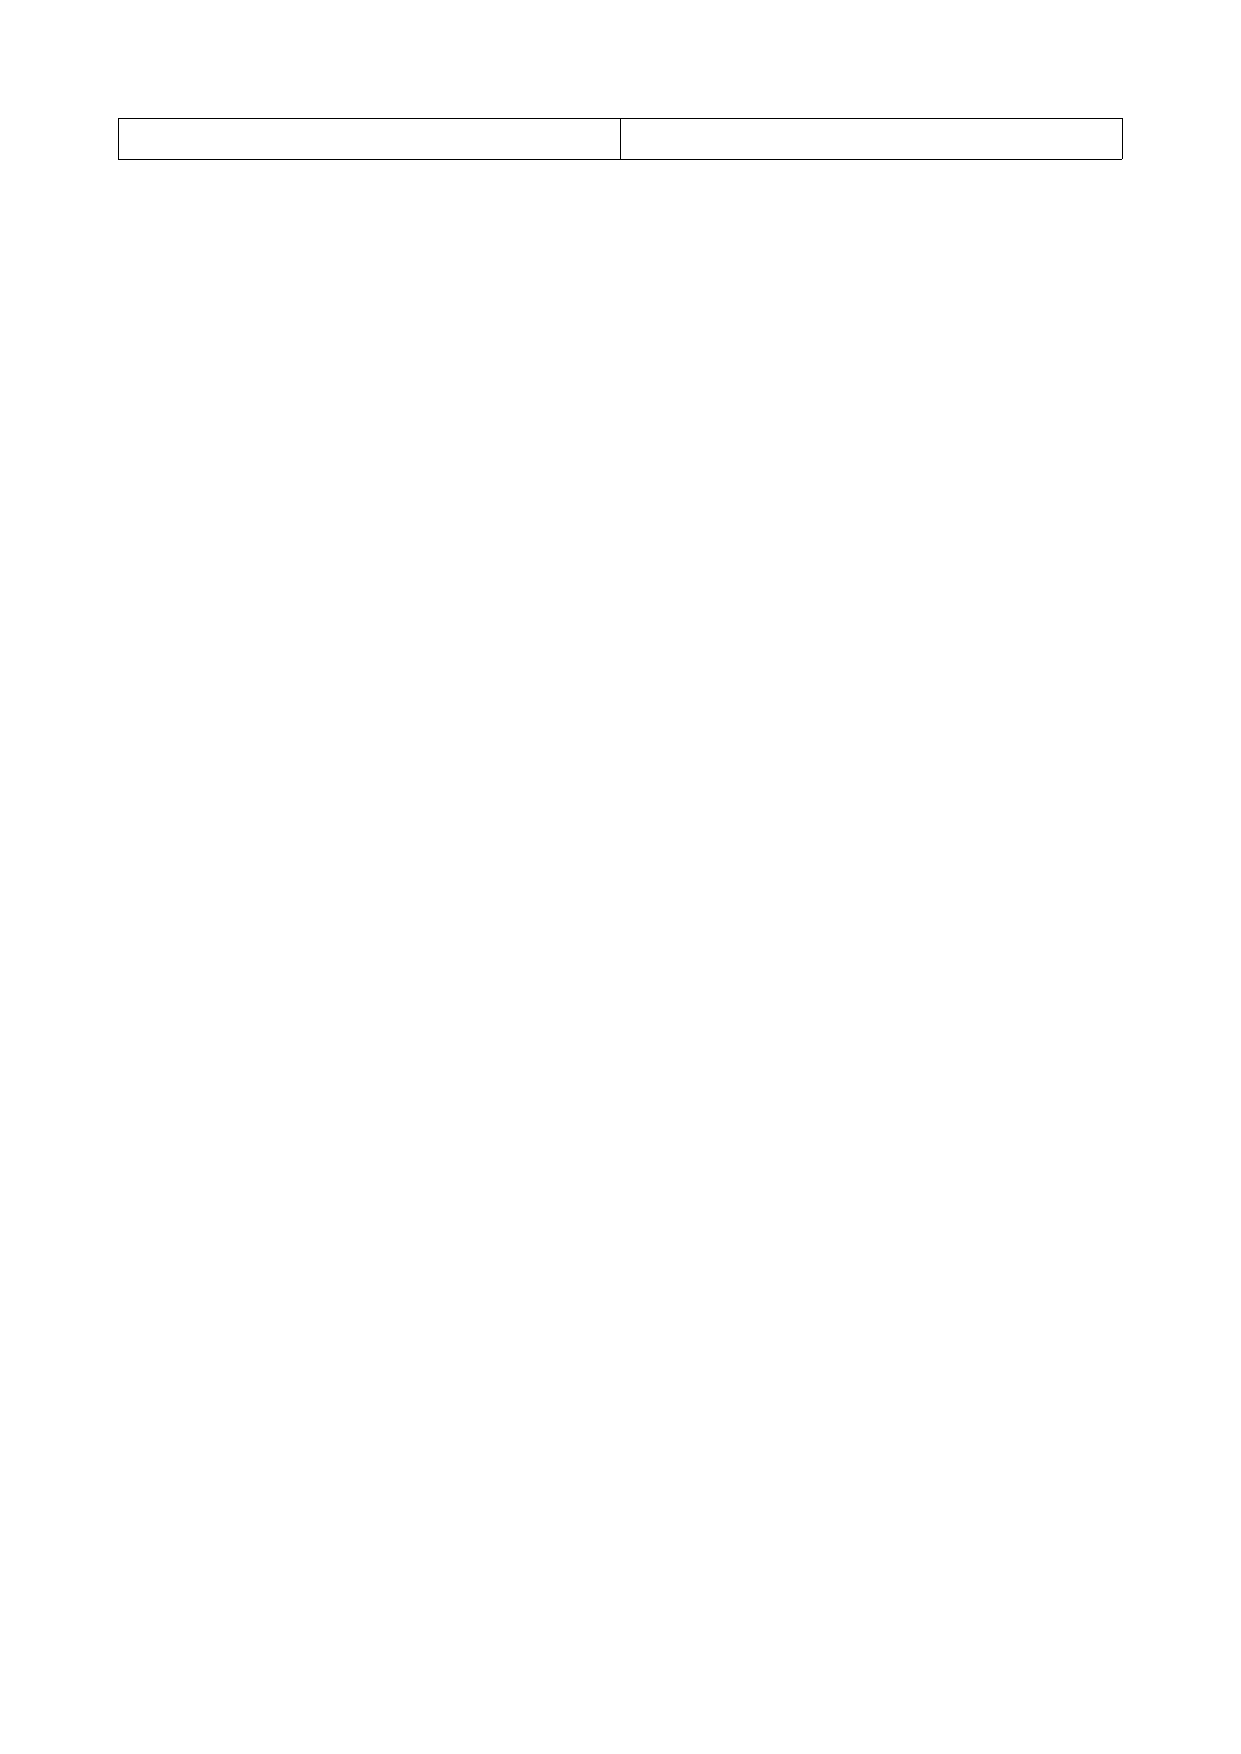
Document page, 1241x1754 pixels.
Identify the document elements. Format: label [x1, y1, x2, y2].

table_header [621, 119, 1122, 158]
table_header [119, 119, 620, 158]
